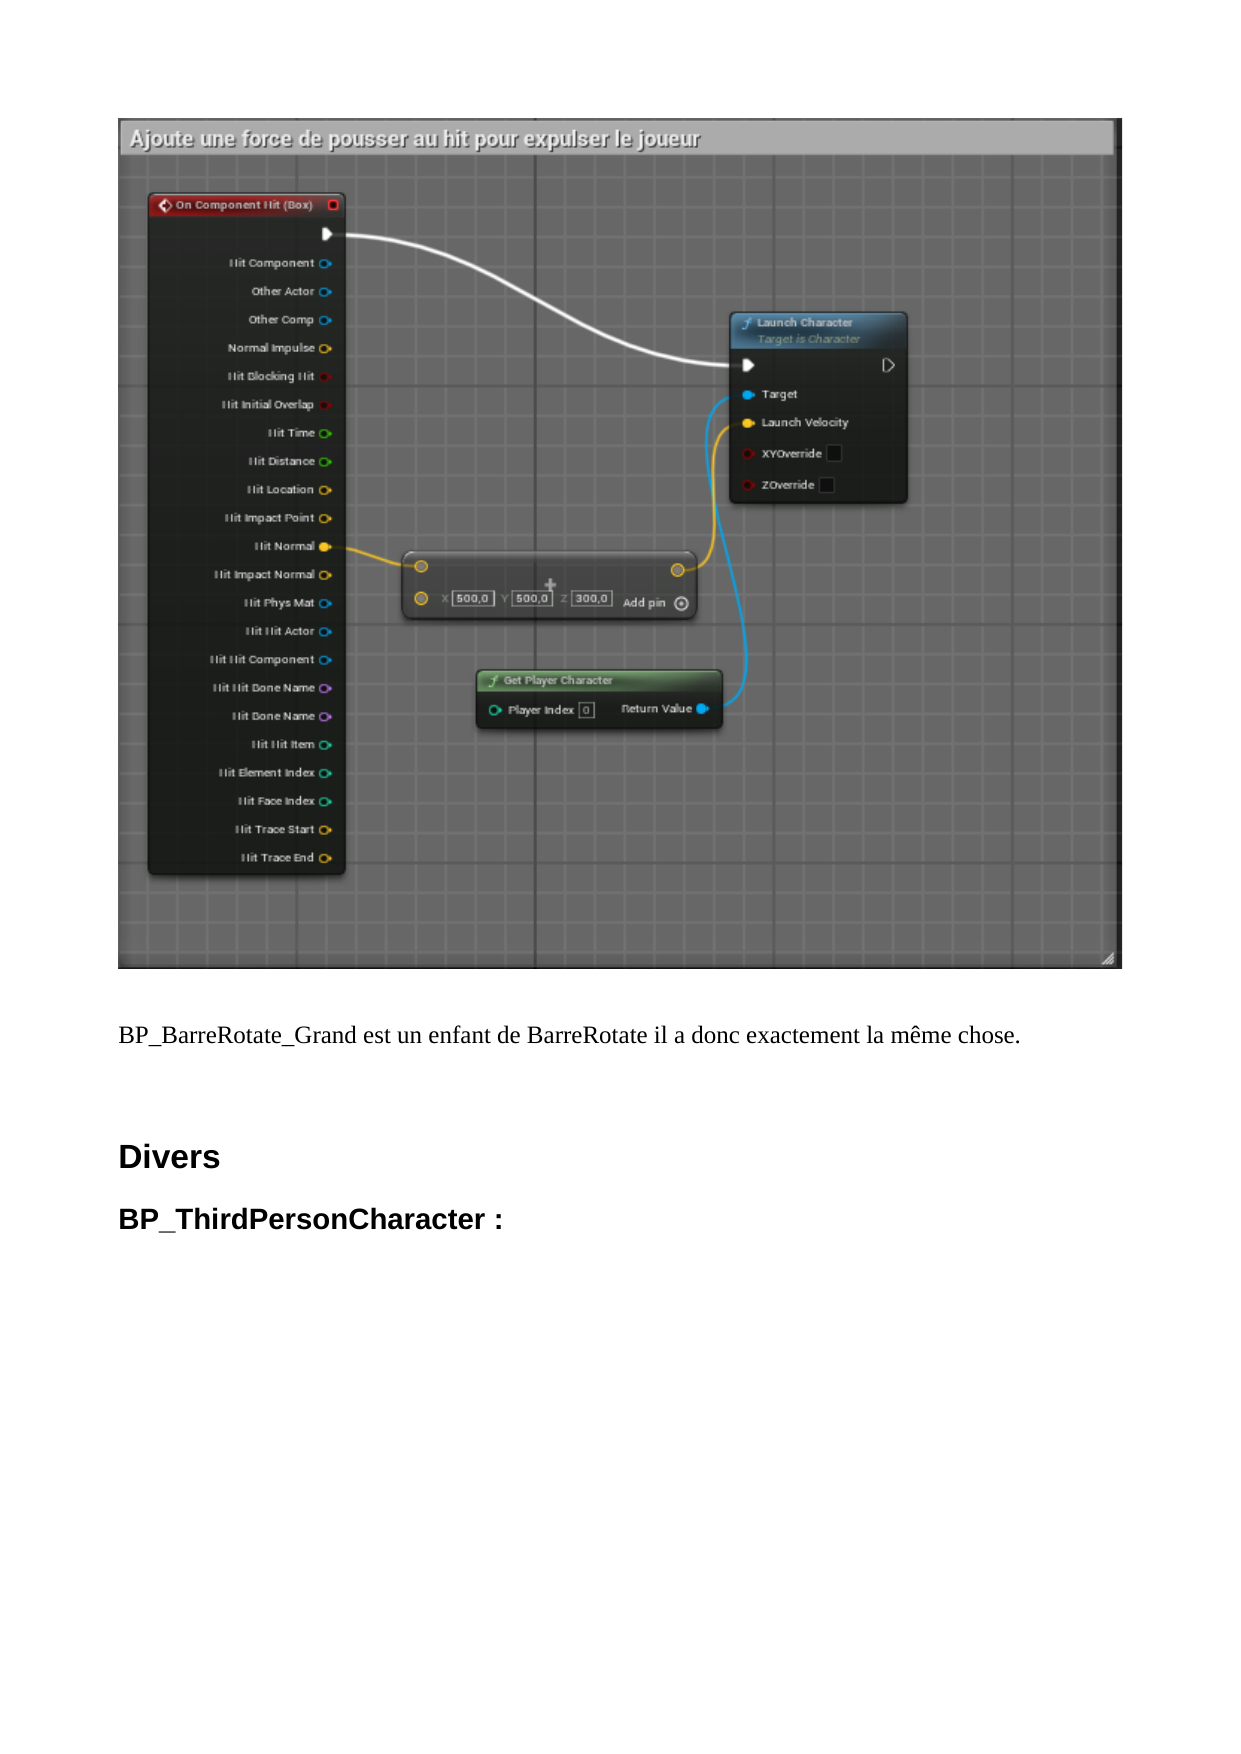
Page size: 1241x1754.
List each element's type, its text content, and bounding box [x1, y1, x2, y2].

subtitle Divers [118, 1137, 1122, 1175]
subtitle BP_ThirdPersonCharacter : [118, 1202, 1122, 1236]
picture [118, 118, 1123, 969]
text BP_BarreRotate_Grand est un enfant de BarreRotate il a donc exactement la même chose. [118, 1021, 1122, 1049]
